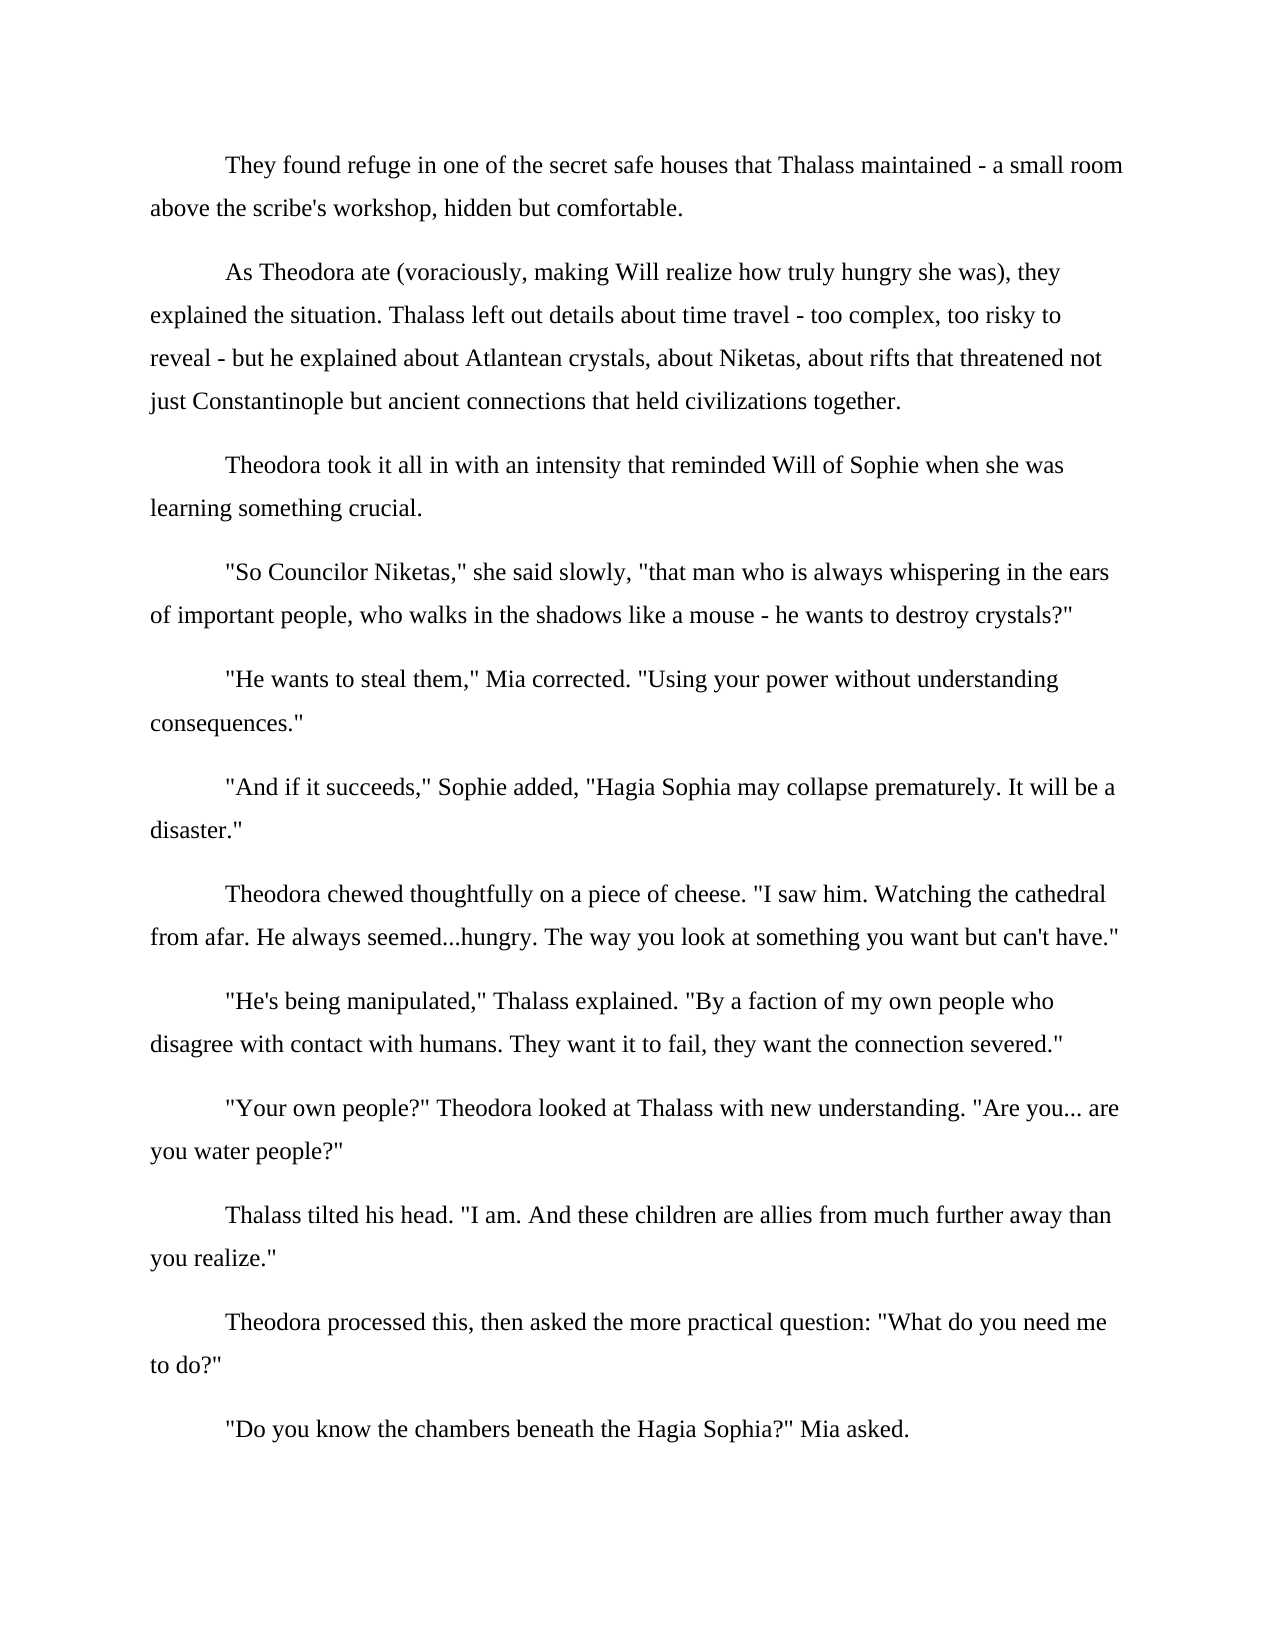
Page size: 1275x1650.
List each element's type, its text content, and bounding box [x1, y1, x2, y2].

text "And if it succeeds," Sophie added, "Hagia Sophia may collapse prematurely. It will be a disaster." [150, 772, 1125, 843]
text "Do you know the chambers beneath the Hagia Sophia?" Mia asked. [150, 1414, 1125, 1443]
text Thalass tilted his head. "I am. And these children are allies from much further away than you realize." [150, 1200, 1125, 1272]
text "Your own people?" Theodora looked at Thalass with new understanding. "Are you... are you water people?" [150, 1093, 1125, 1165]
text "He wants to steal them," Mia corrected. "Using your power without understanding consequences." [150, 664, 1125, 736]
text As Theodora ate (voraciously, making Will realize how truly hungry she was), they explained the situation. Thalass left out details about time travel - too complex, too risky to reveal - but he explained about Atlantean crystals, about Niketas, about rifts that threatened not just Constantinople but ancient connections that held civilizations together. [150, 257, 1125, 415]
text "So Councilor Niketas," she said slowly, "that man who is always whispering in the ears of important people, who walks in the shadows like a mouse - he wants to destroy crystals?" [150, 557, 1125, 629]
text Theodora chewed thoughtfully on a piece of cheese. "I saw him. Watching the cathedral from afar. He always seemed...hungry. The way you look at something you want but can't have." [150, 879, 1125, 951]
text "He's being manipulated," Thalass explained. "By a faction of my own people who disagree with contact with humans. They want it to fail, they want the connection severed." [150, 986, 1125, 1058]
text Theodora took it all in with an intensity that reminded Will of Sophie when she was learning something crucial. [150, 450, 1125, 522]
text They found refuge in one of the secret safe houses that Thalass maintained - a small room above the scribe's workshop, hidden but comfortable. [150, 150, 1125, 222]
text Theodora processed this, then asked the more practical question: "What do you need me to do?" [150, 1307, 1125, 1379]
